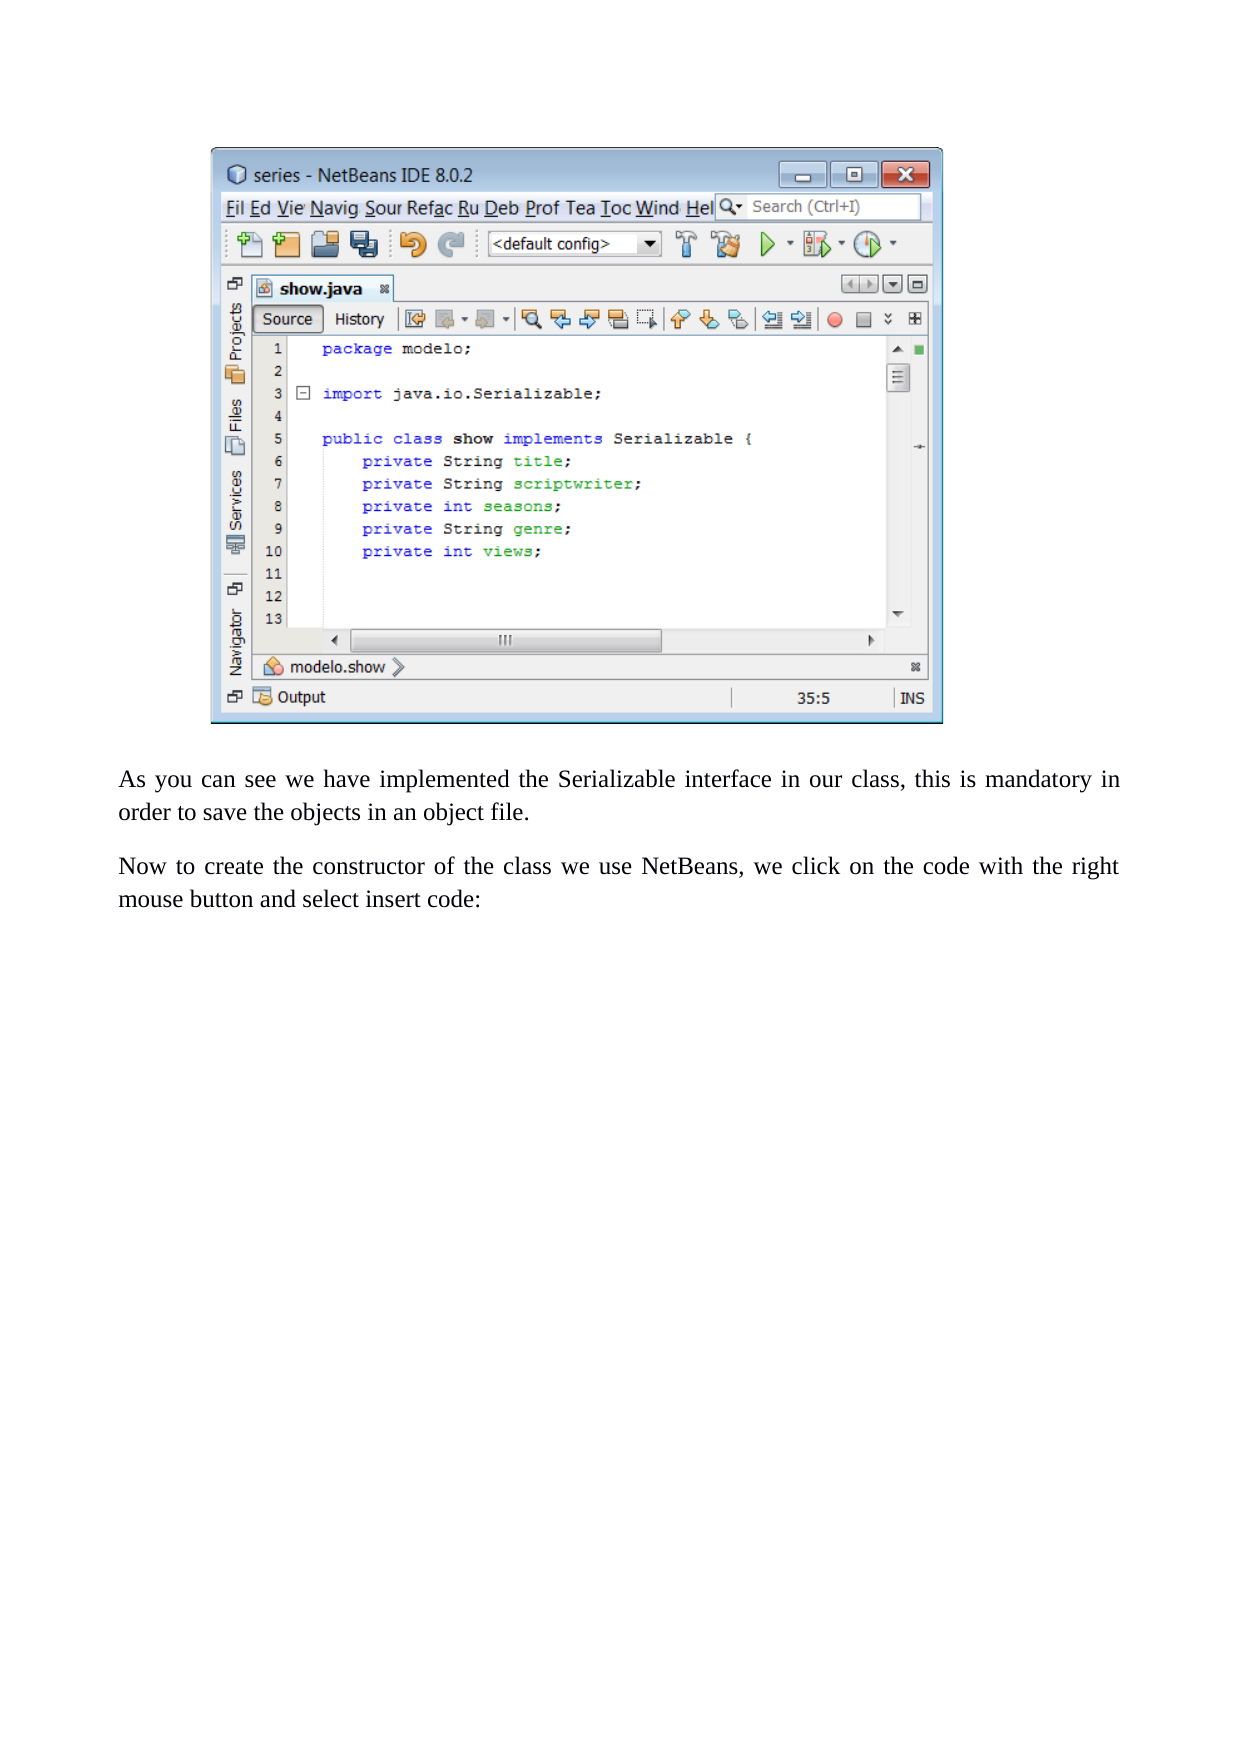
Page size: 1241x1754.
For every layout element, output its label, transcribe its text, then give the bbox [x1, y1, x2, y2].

text Now to create the constructor of the class we use NetBeans, we click on the code with the right mouse button and select insert code: [118, 851, 1122, 913]
picture [210, 147, 944, 724]
text As you can see we have implemented the Serializable interface in our class, this is mandatory in order to save the objects in an object file. [118, 764, 1122, 826]
